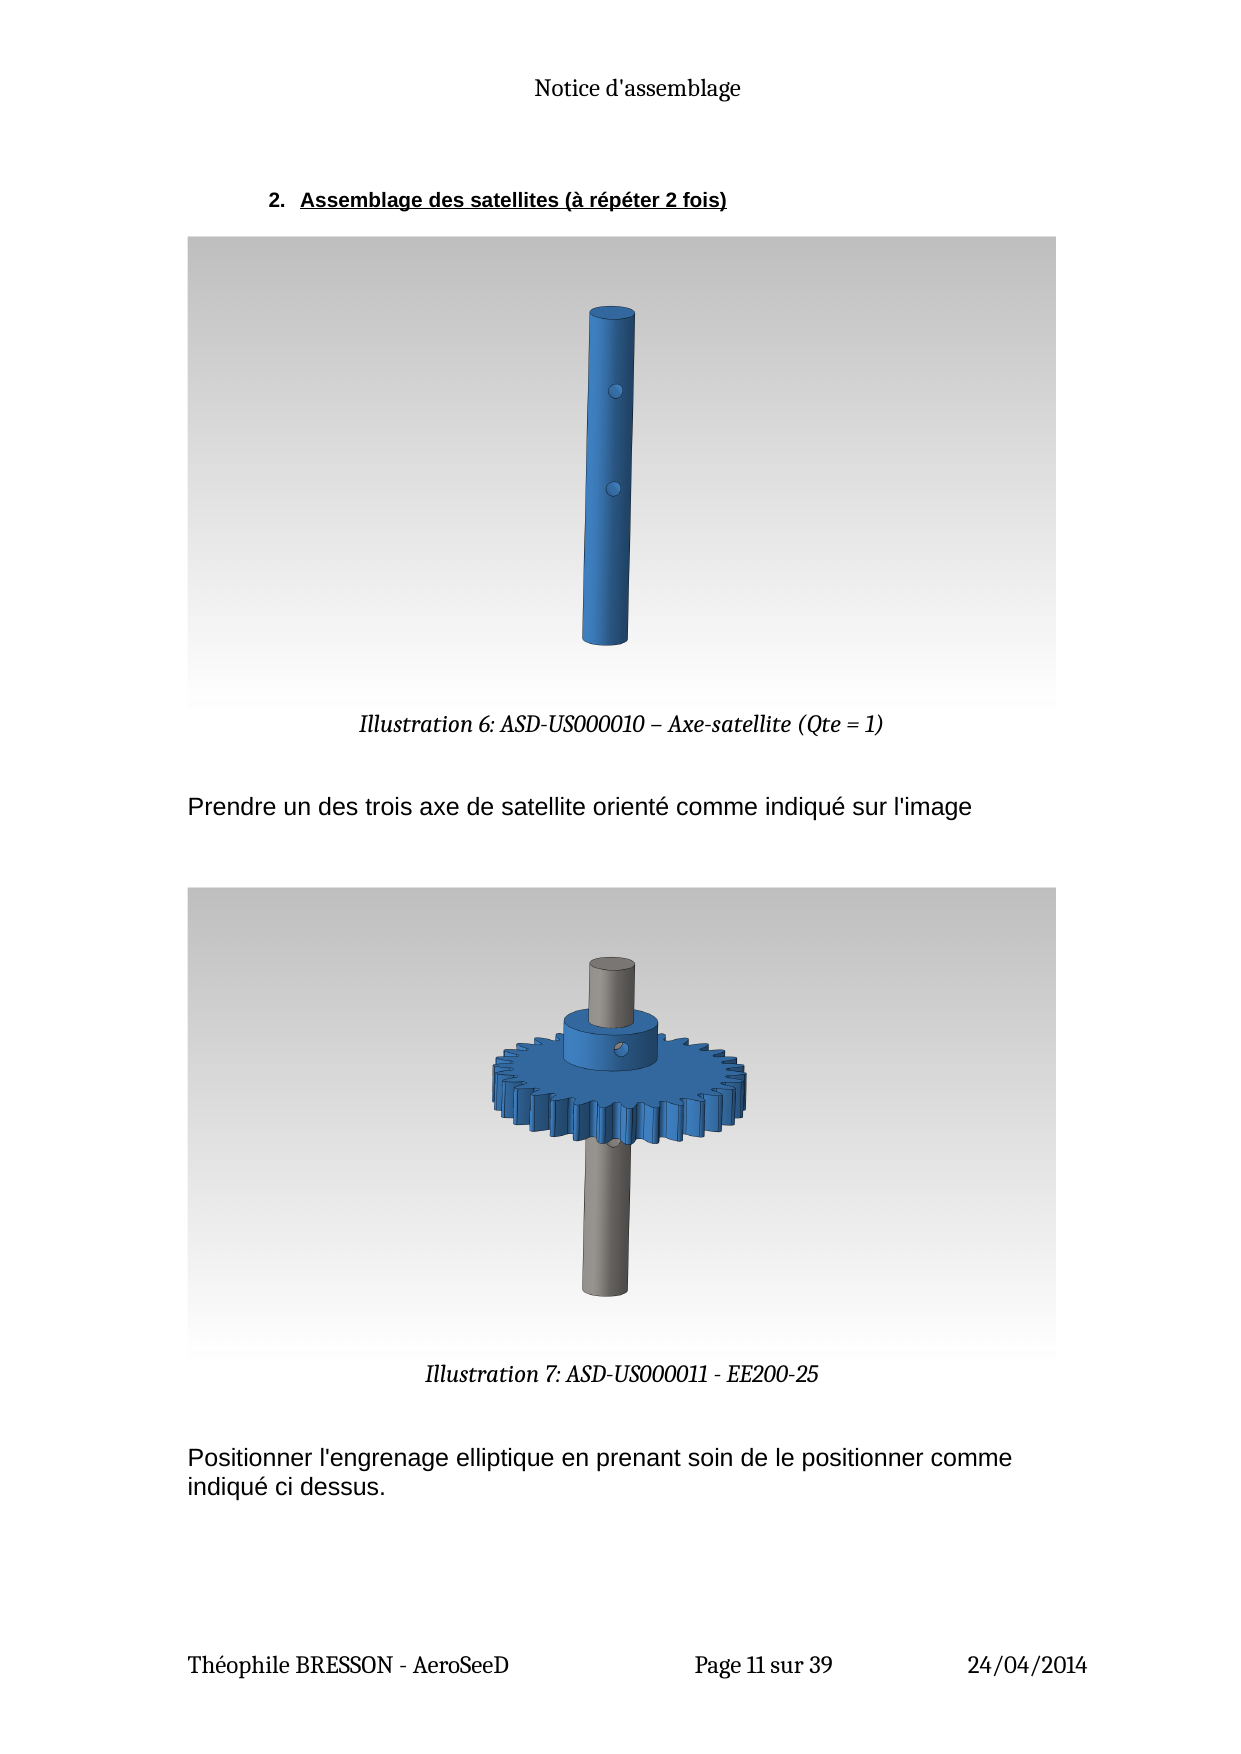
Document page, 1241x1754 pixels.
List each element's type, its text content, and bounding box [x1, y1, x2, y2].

picture [187, 236, 1056, 710]
text Illustration 6: ASD-US000010 – Axe-satellite (Qte = 1) [187, 710, 1056, 738]
text Illustration 7: ASD-US000011 - EE200-25 [187, 1361, 1056, 1389]
subtitle Assemblage des satellites (à répéter 2 fois) [262, 187, 1056, 211]
picture [187, 887, 1056, 1361]
text Prendre un des trois axe de satellite orienté comme indiqué sur l'image [187, 792, 1056, 821]
text Positionner l'engrenage elliptique en prenant soin de le positionner comme indiqué ci dessus. [187, 1443, 1056, 1500]
